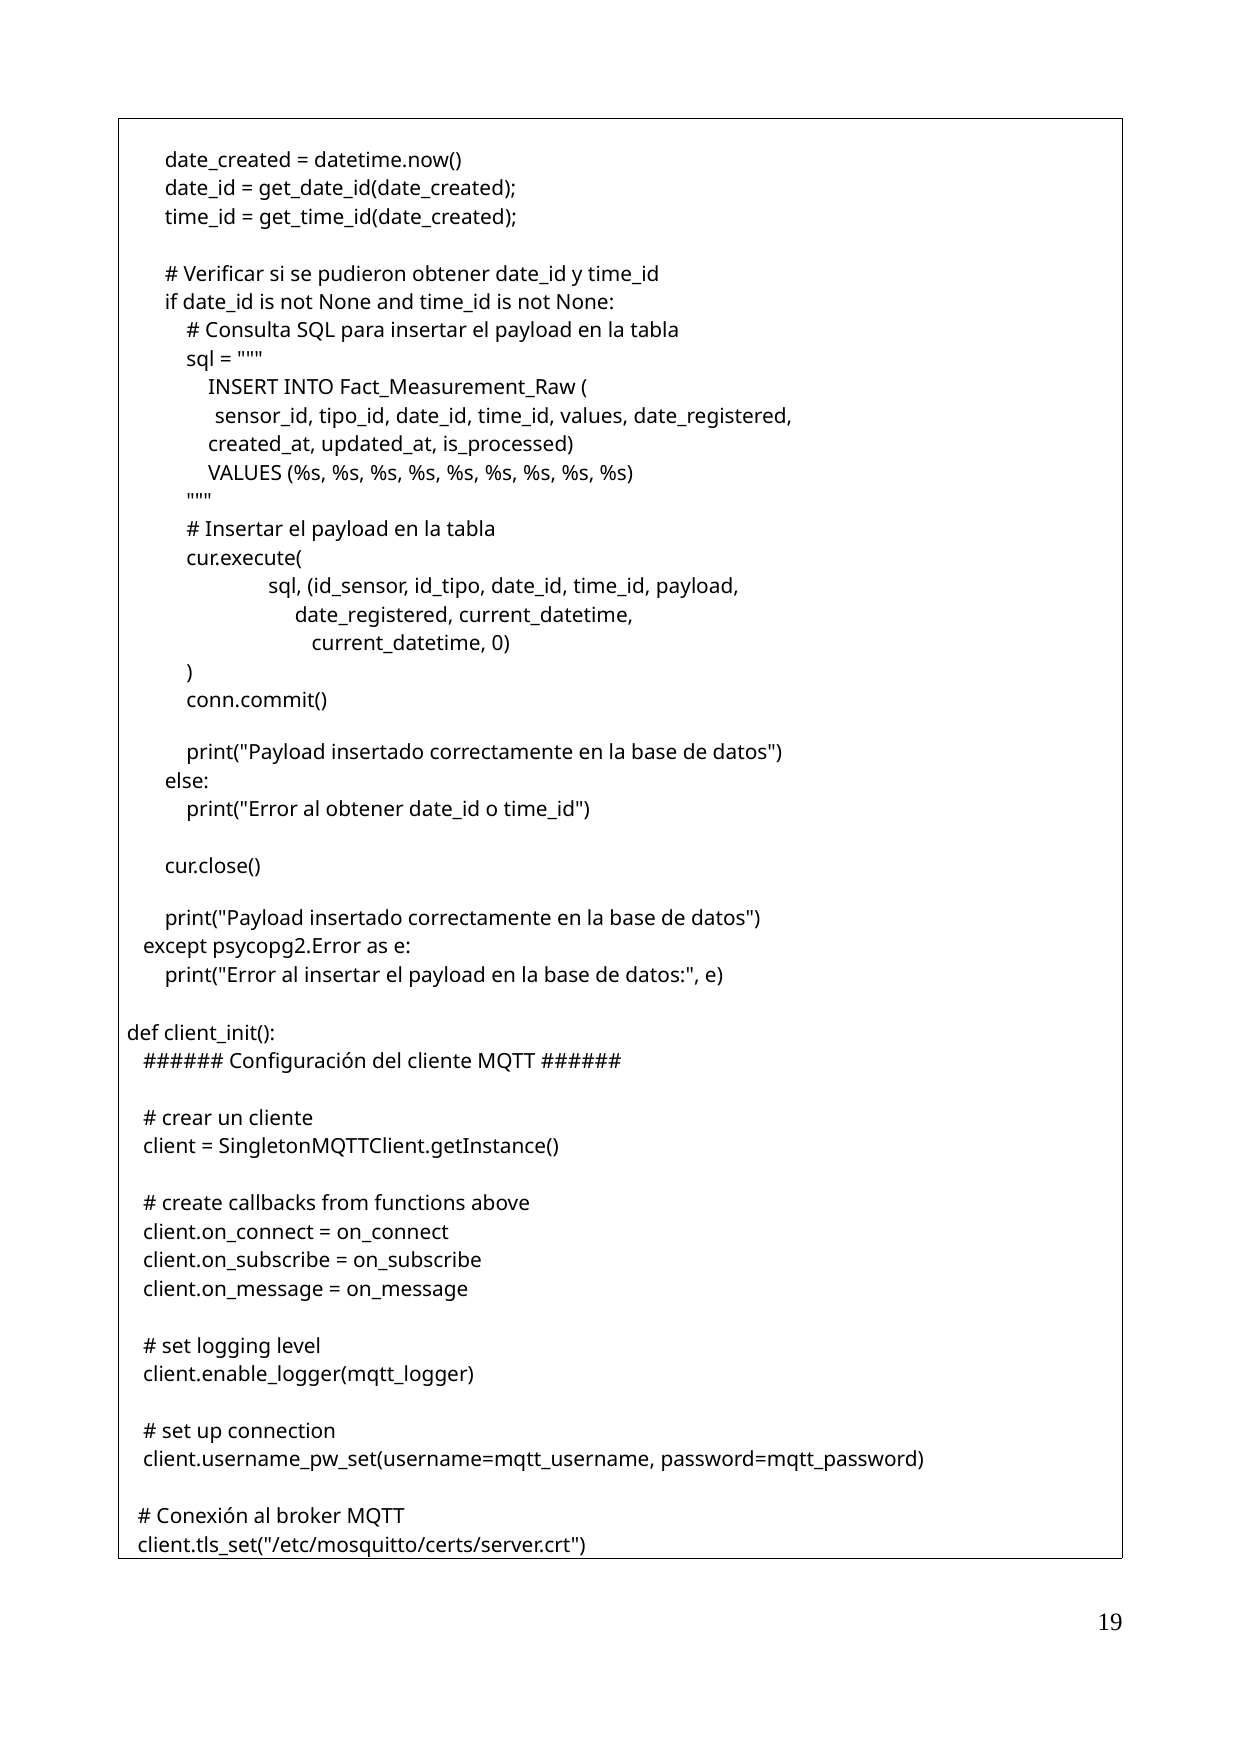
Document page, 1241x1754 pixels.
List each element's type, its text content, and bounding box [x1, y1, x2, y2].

text # Consulta SQL para insertar el payload en la tabla [119, 312, 1122, 341]
text print("Error al obtener date_id o time_id") [119, 791, 1122, 823]
text # Insertar el payload en la tabla [119, 511, 1122, 540]
text # crear un cliente [119, 1100, 1122, 1128]
text # create callbacks from functions above [119, 1185, 1122, 1214]
text # set logging level [119, 1328, 1122, 1356]
text print("Payload insertado correctamente en la base de datos") [119, 900, 1122, 928]
text VALUES (%s, %s, %s, %s, %s, %s, %s, %s, %s) [119, 454, 1122, 483]
text conn.commit() [119, 682, 1122, 714]
text client.username_pw_set(username=mqtt_username, password=mqtt_password) [119, 1441, 1122, 1473]
text # Conexión al broker MQTT [119, 1498, 1122, 1527]
text if date_id is not None and time_id is not None: [119, 284, 1122, 312]
text sensor_id, tipo_id, date_id, time_id, values, date_registered, [119, 398, 1122, 426]
text print("Payload insertado correctamente en la base de datos") [119, 734, 1122, 763]
text def client_init(): [119, 1015, 1122, 1043]
text time_id = get_time_id(date_created); [119, 199, 1122, 230]
text client.tls_set("/etc/mosquitto/certs/server.crt") [119, 1527, 1122, 1558]
text print("Error al insertar el payload en la base de datos:", e) [119, 957, 1122, 988]
text ###### Configuración del cliente MQTT ###### [119, 1043, 1122, 1075]
text date_id = get_date_id(date_created); [119, 170, 1122, 199]
text # set up connection [119, 1413, 1122, 1441]
text client = SingletonMQTTClient.getInstance() [119, 1128, 1122, 1160]
text date_registered, current_datetime, [119, 597, 1122, 625]
text sql, (id_sensor, id_tipo, date_id, time_id, payload, [119, 568, 1122, 597]
text created_at, updated_at, is_processed) [119, 426, 1122, 454]
text client.enable_logger(mqtt_logger) [119, 1356, 1122, 1388]
text client.on_message = on_message [119, 1271, 1122, 1302]
text cur.close() [119, 848, 1122, 879]
text except psycopg2.Error as e: [119, 928, 1122, 957]
text date_created = datetime.now() [119, 142, 1122, 170]
text ) [119, 654, 1122, 682]
text # Verificar si se pudieron obtener date_id y time_id [119, 256, 1122, 284]
text else: [119, 763, 1122, 791]
text INSERT INTO Fact_Measurement_Raw ( [119, 369, 1122, 398]
text client.on_subscribe = on_subscribe [119, 1242, 1122, 1271]
text client.on_connect = on_connect [119, 1214, 1122, 1242]
text """ [119, 483, 1122, 511]
text sql = """ [119, 341, 1122, 369]
text current_datetime, 0) [119, 625, 1122, 654]
text cur.execute( [119, 540, 1122, 568]
